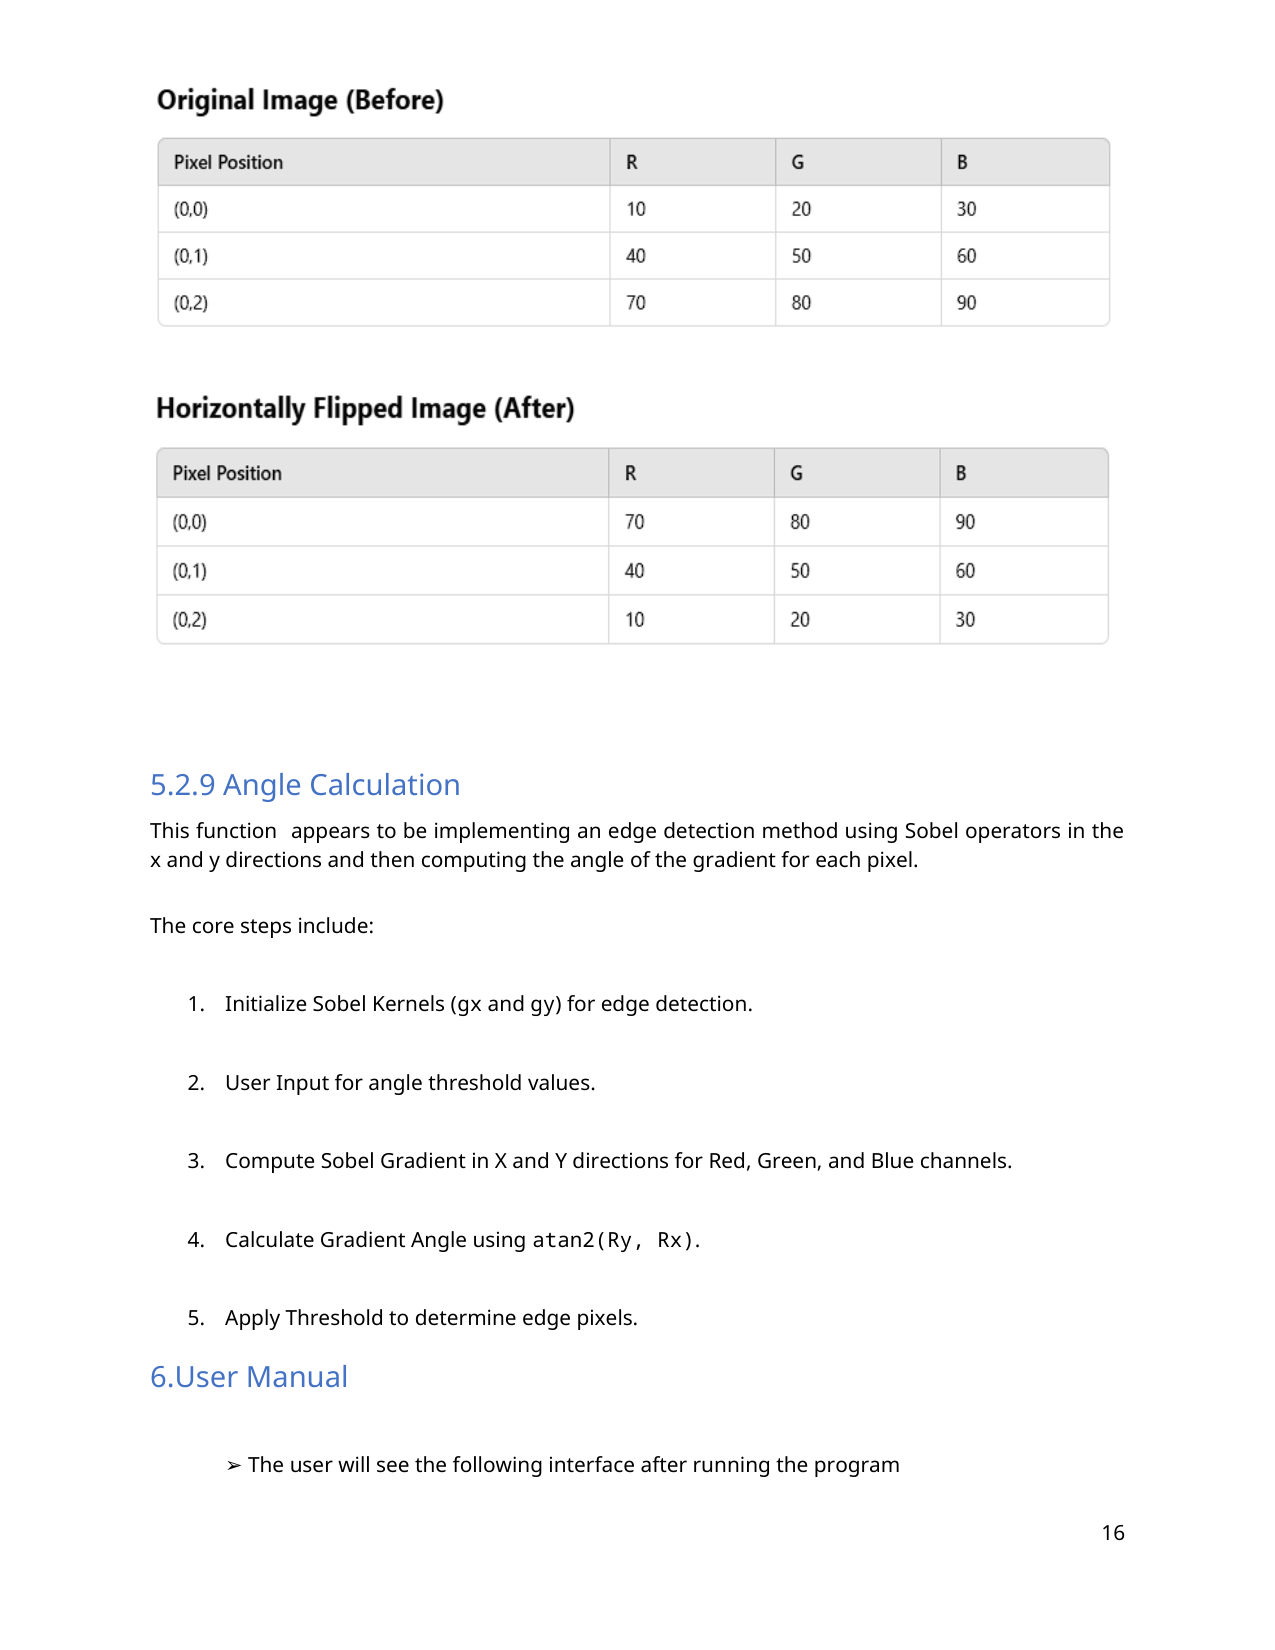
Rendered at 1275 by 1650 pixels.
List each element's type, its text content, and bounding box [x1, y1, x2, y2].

list Calculate Gradient Angle using atan2(Ry, Rx). [187, 1225, 1125, 1253]
text 6.User Manual [150, 1357, 1125, 1396]
list Initialize Sobel Kernels (gx and gy) for edge detection. [187, 989, 1125, 1018]
text This function appears to be implementing an edge detection method using Sobel operators in the x and y directions and then computing the angle of the gradient for each pixel. [150, 817, 1125, 873]
list User Input for angle threshold values. [187, 1068, 1125, 1096]
text 5.2.9 Angle Calculation [150, 764, 1125, 804]
list ➢ The user will see the following interface after running the program [225, 1450, 1125, 1478]
text The core steps include: [150, 911, 1125, 939]
list Compute Sobel Gradient in X and Y directions for Red, Green, and Blue channels. [187, 1146, 1125, 1175]
list Apply Threshold to determine edge pixels. [187, 1303, 1125, 1332]
